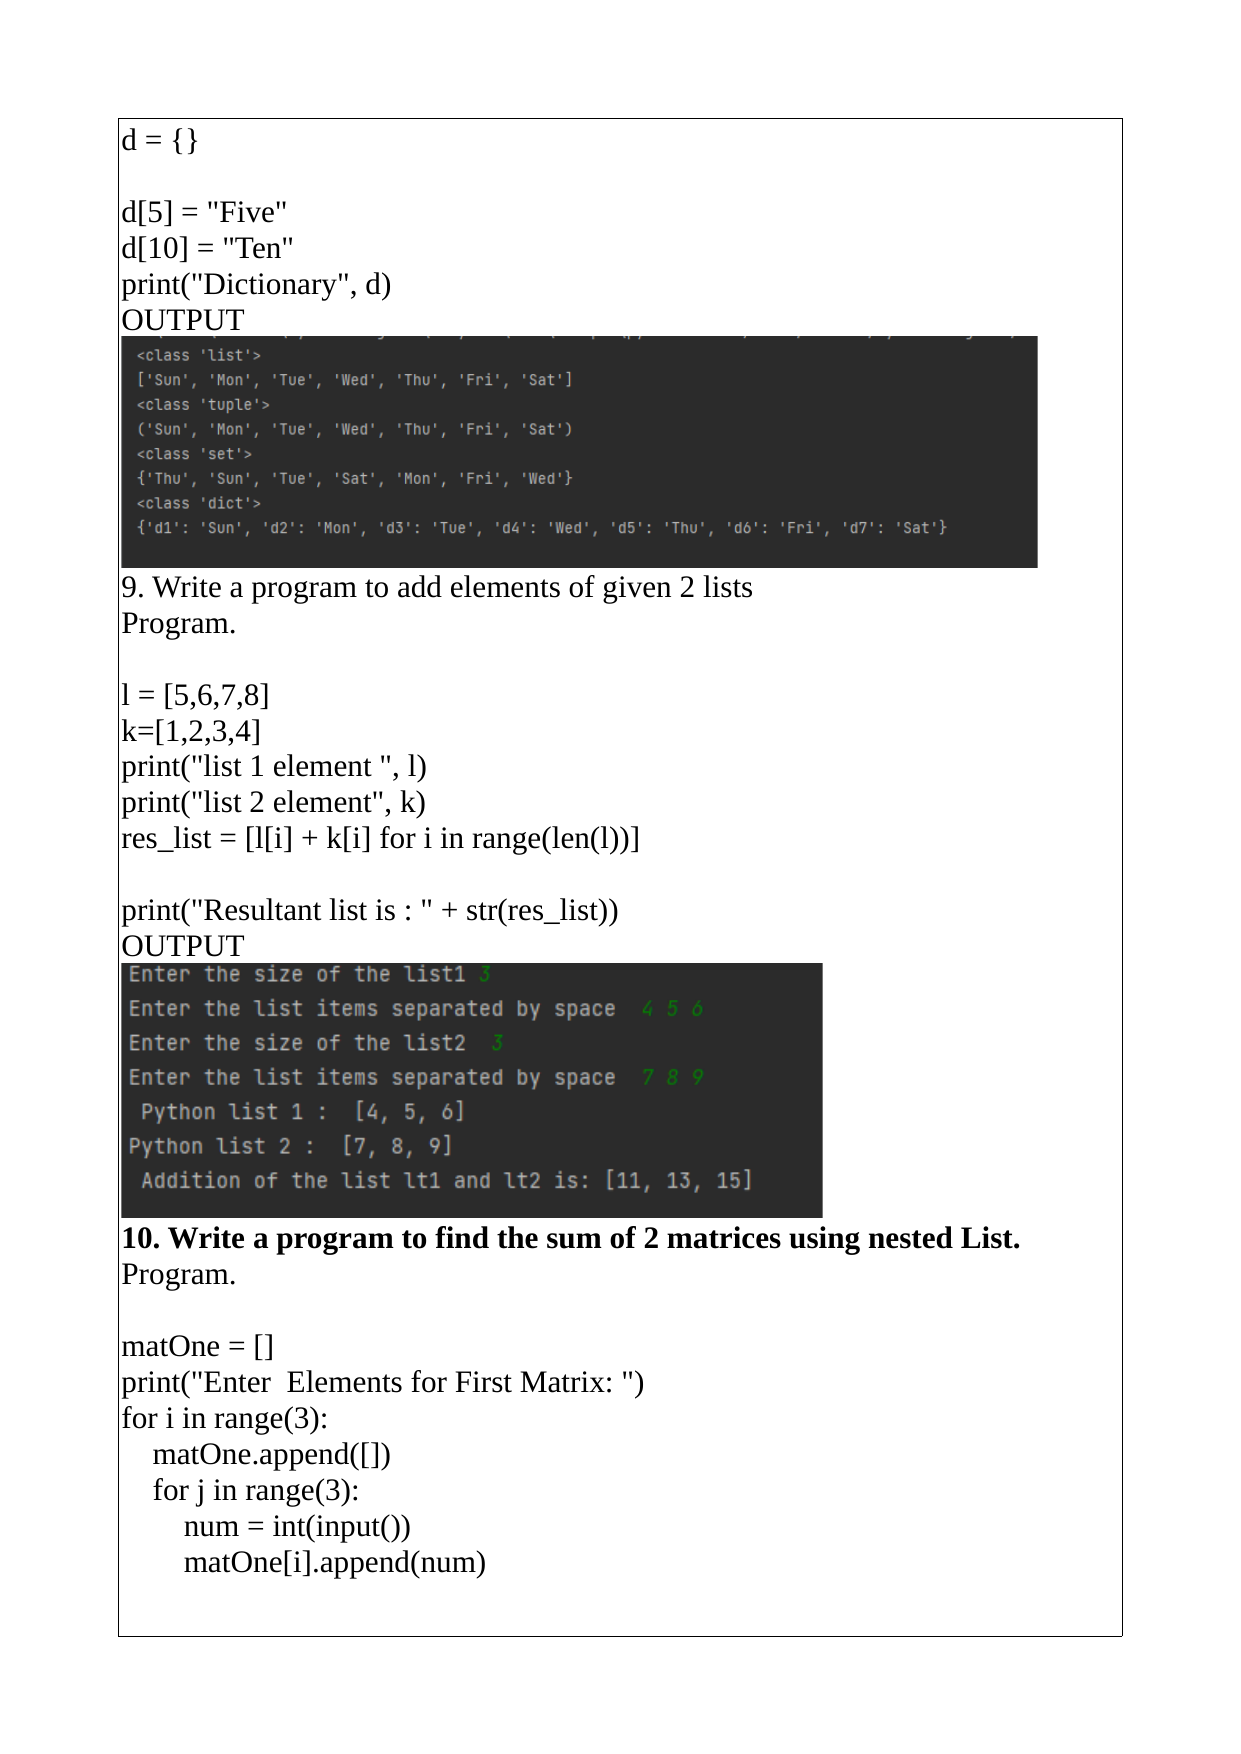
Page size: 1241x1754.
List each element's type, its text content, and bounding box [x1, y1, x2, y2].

text d = {} [121, 121, 1119, 157]
picture [121, 963, 823, 1218]
text print("Dictionary", d) [121, 265, 1119, 301]
text d[5] = "Five" [121, 193, 1119, 229]
text print("list 2 element", k) [121, 784, 1119, 819]
text print("Resultant list is : " + str(res_list)) [121, 891, 1119, 927]
text Program. [121, 604, 1119, 640]
text 10. Write a program to find the sum of 2 matrices using nested List. [121, 1219, 1119, 1256]
text res_list = [l[i] + k[i] for i in range(len(l))] [121, 819, 1119, 856]
text num = int(input()) [121, 1507, 1119, 1543]
text for j in range(3): [121, 1471, 1119, 1507]
text d[10] = "Ten" [121, 229, 1119, 265]
text matOne[i].append(num) [121, 1543, 1119, 1579]
text 9. Write a program to add elements of given 2 lists [121, 568, 1119, 604]
text matOne.append([]) [121, 1435, 1119, 1471]
text OUTPUT [121, 301, 1119, 337]
text print("list 1 element ", l) [121, 748, 1119, 784]
text matOne = [] [121, 1327, 1119, 1363]
text l = [5,6,7,8] [121, 676, 1119, 712]
text for i in range(3): [121, 1399, 1119, 1435]
picture [121, 336, 1038, 568]
text OUTPUT [121, 927, 1119, 963]
text Program. [121, 1256, 1119, 1291]
text k=[1,2,3,4] [121, 712, 1119, 748]
text print("Enter Elements for First Matrix: ") [121, 1363, 1119, 1399]
